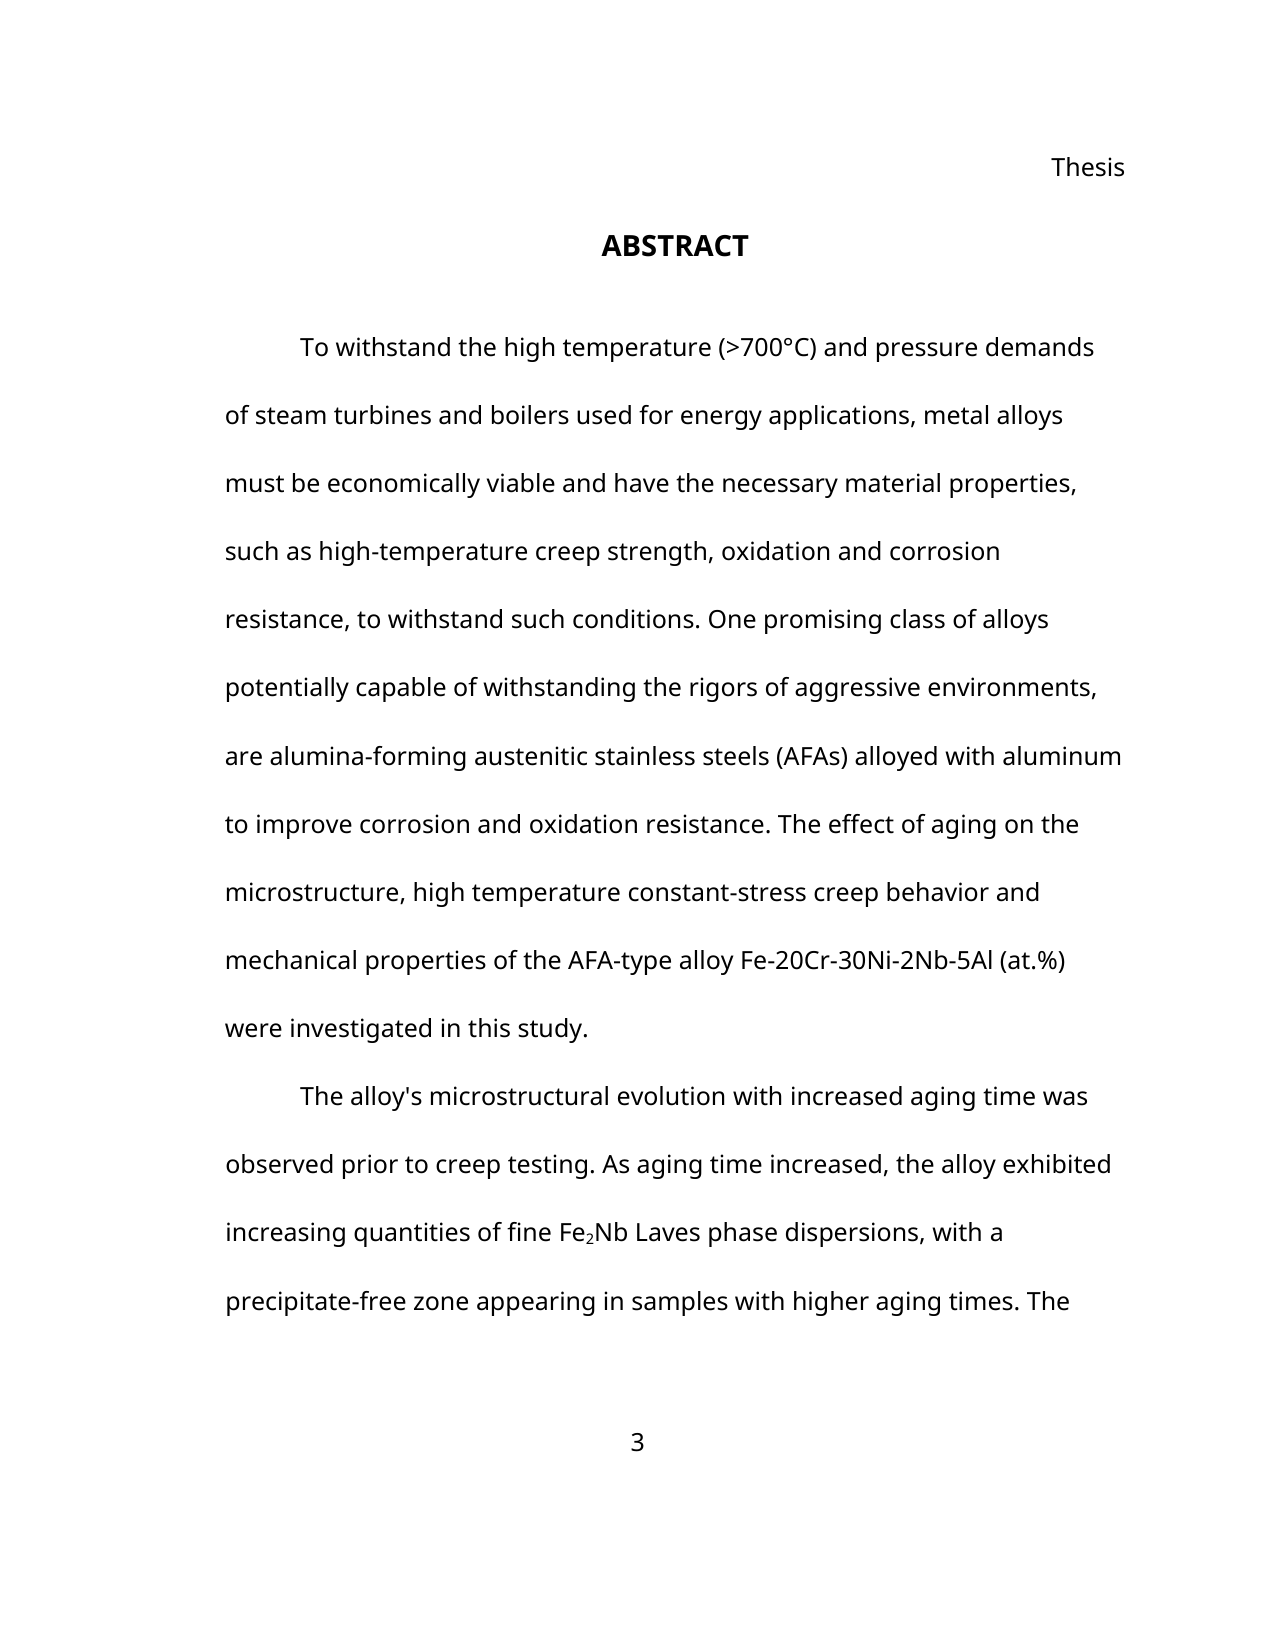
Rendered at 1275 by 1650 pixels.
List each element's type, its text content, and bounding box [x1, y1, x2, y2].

text ABSTRACT [225, 225, 1125, 265]
text The alloy's microstructural evolution with increased aging time was observed prior to creep testing. As aging time increased, the alloy exhibited increasing quantities of fine Fe2Nb Laves phase dispersions, with a precipitate-free zone appearing in samples with higher aging times. The [224, 1079, 1125, 1317]
text To withstand the high temperature (>700°C) and pressure demands of steam turbines and boilers used for energy applications, metal alloys must be economically viable and have the necessary material properties, such as high-temperature creep strength, oxidation and corrosion resistance, to withstand such conditions. One promising class of alloys potentially capable of withstanding the rigors of aggressive environments, are alumina-forming austenitic stainless steels (AFAs) alloyed with aluminum to improve corrosion and oxidation resistance. The effect of aging on the microstructure, high temperature constant-stress creep behavior and mechanical properties of the AFA-type alloy Fe-20Cr-30Ni-2Nb-5Al (at.%) were investigated in this study. [224, 329, 1125, 1045]
